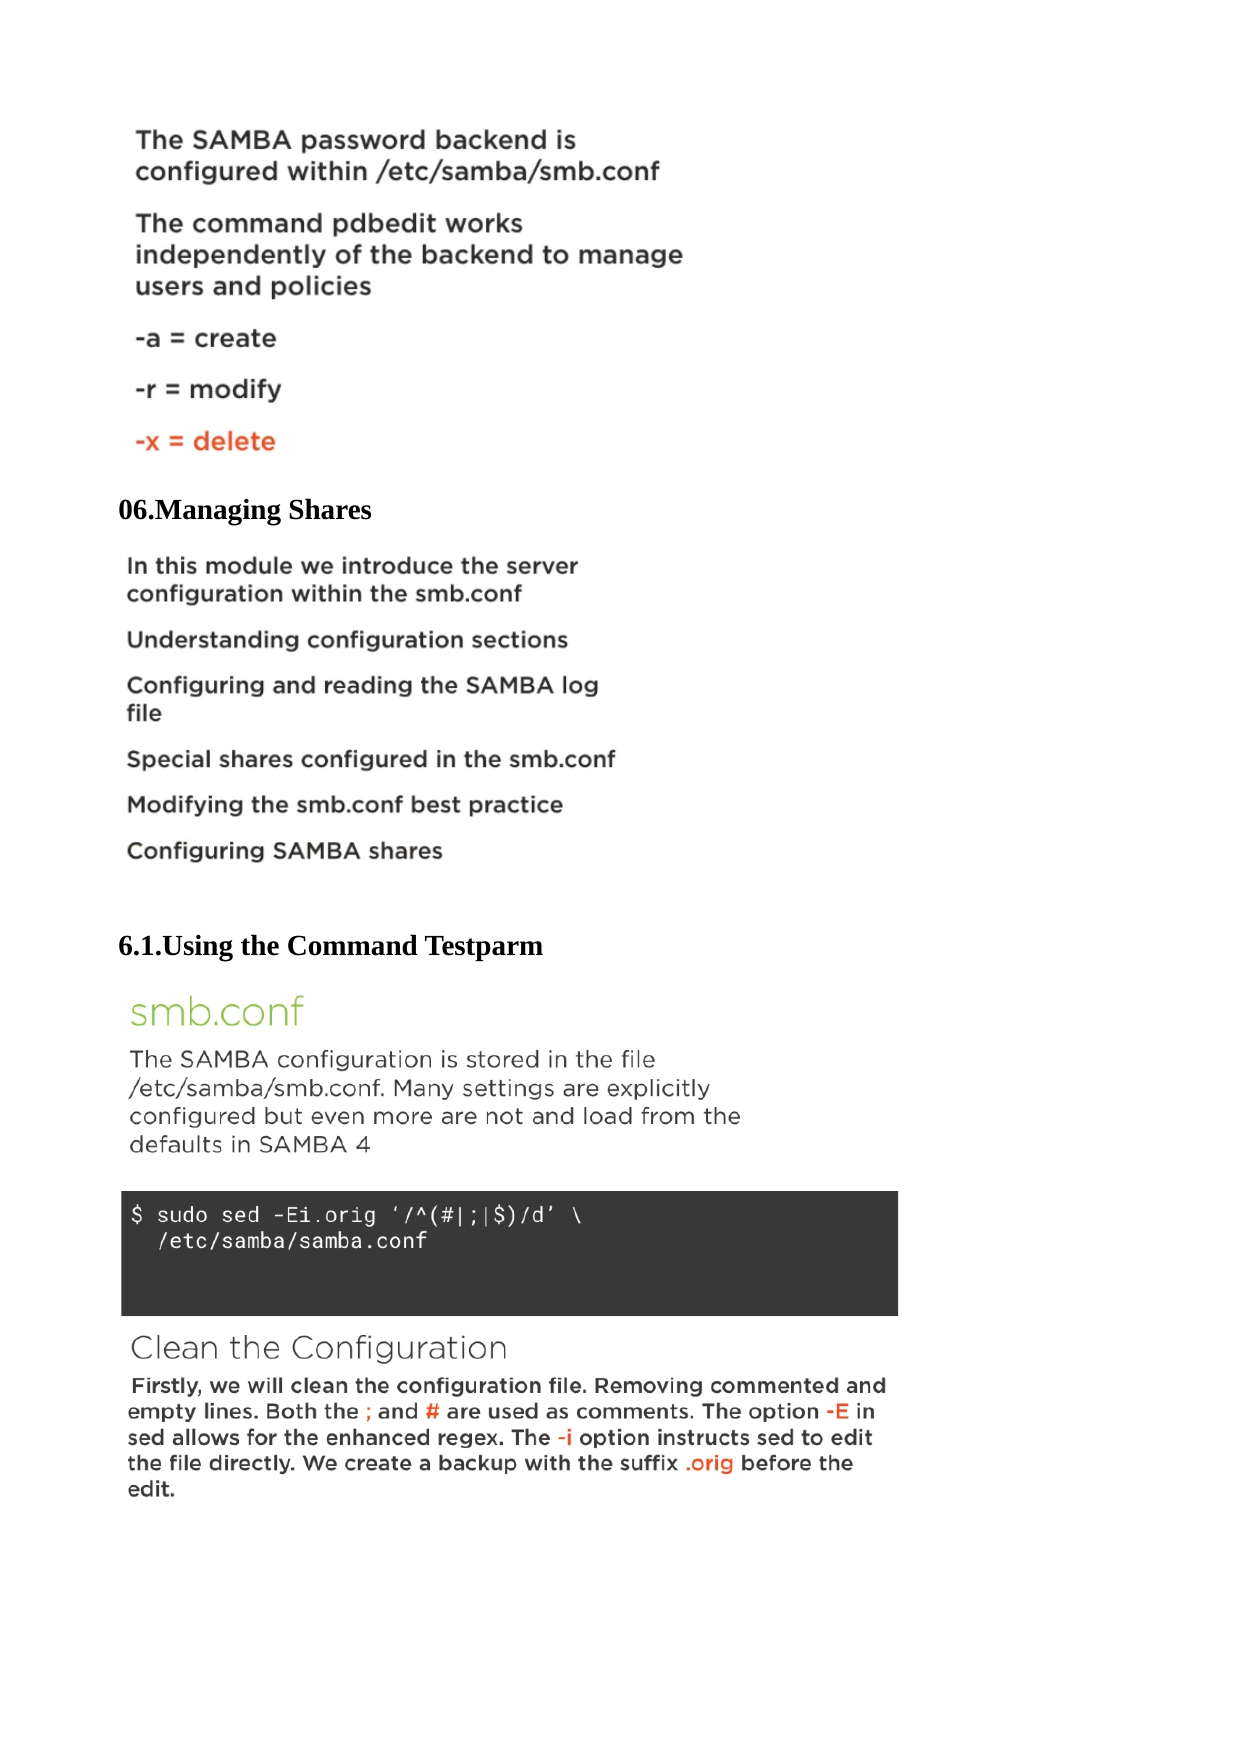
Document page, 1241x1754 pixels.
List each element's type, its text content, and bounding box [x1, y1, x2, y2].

picture [121, 1191, 899, 1507]
picture [121, 118, 707, 467]
text 6.1.Using the Command Testparm [118, 928, 1122, 961]
picture [117, 547, 644, 903]
text 06.Managing Shares [118, 492, 1122, 525]
picture [122, 990, 749, 1169]
